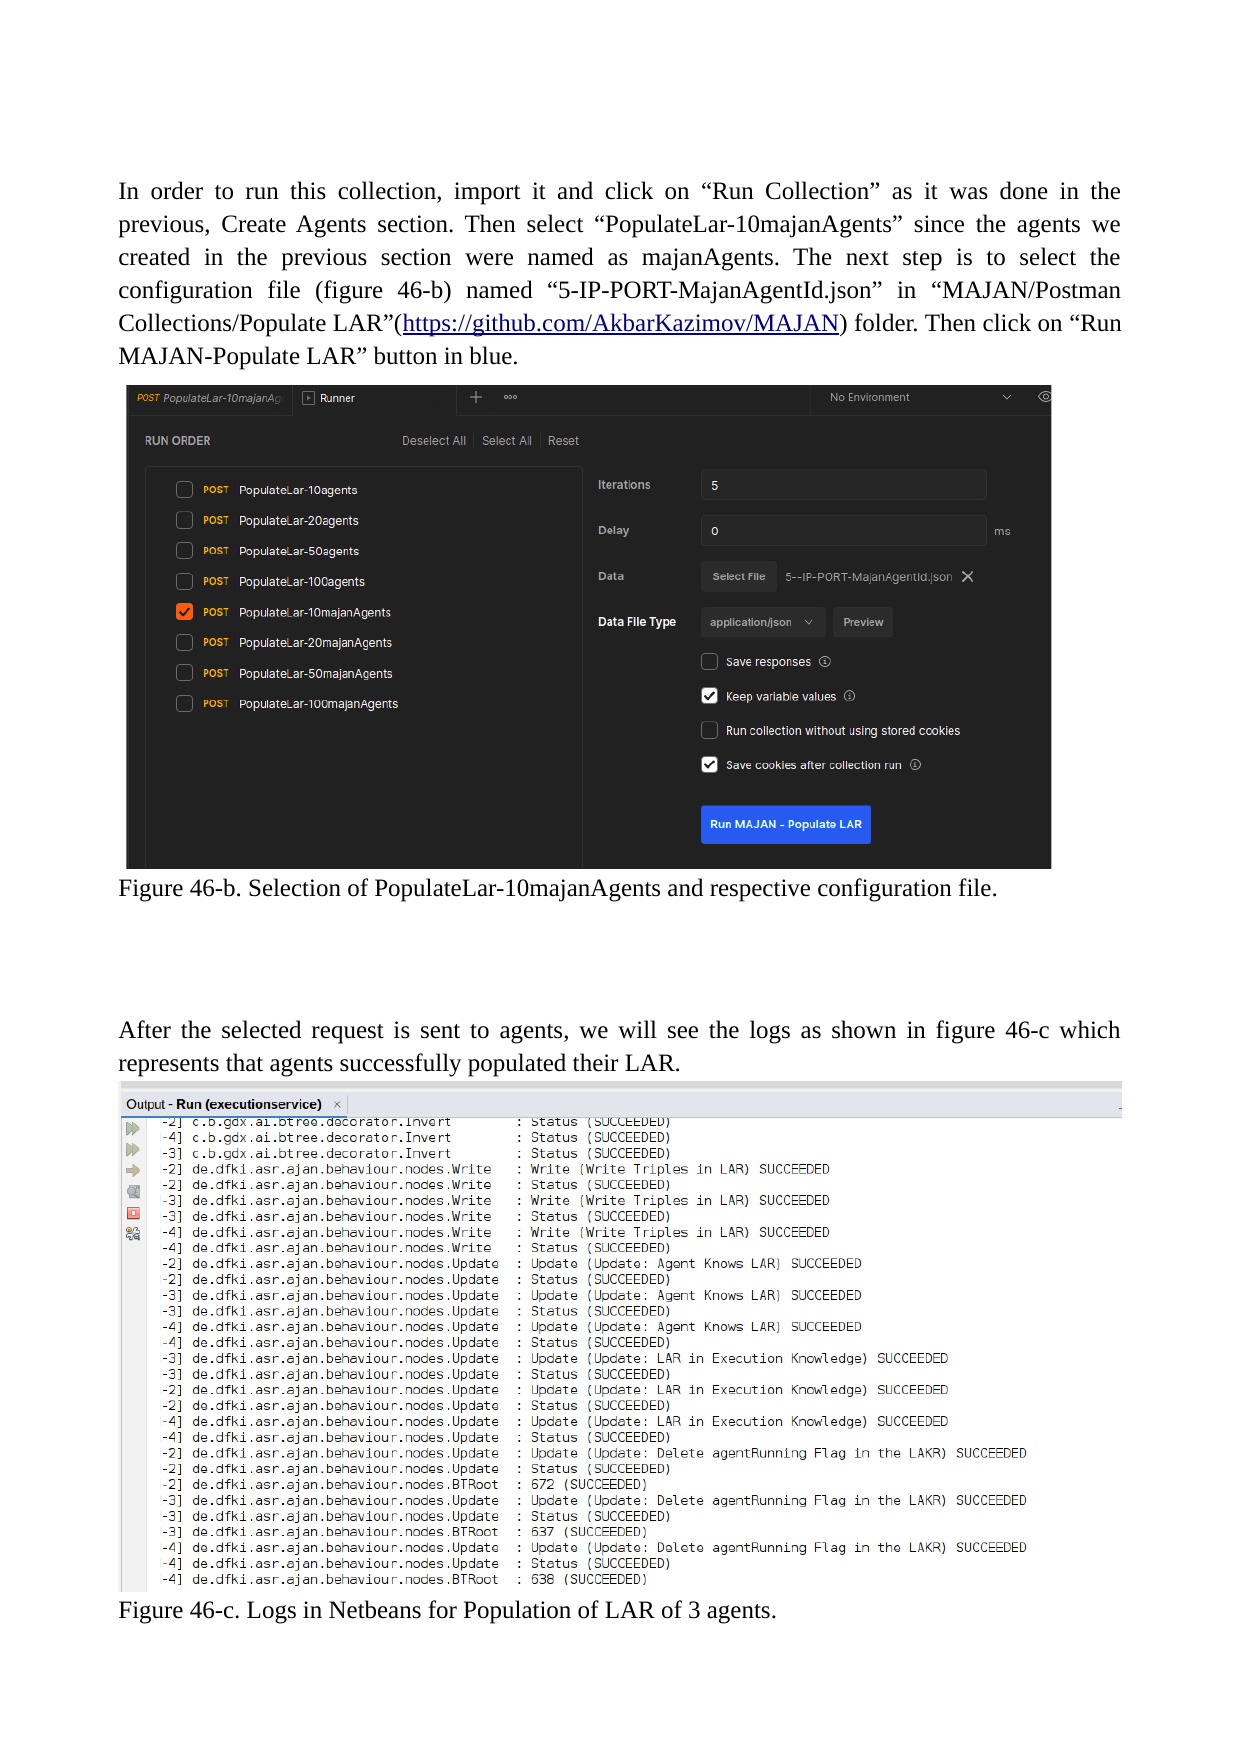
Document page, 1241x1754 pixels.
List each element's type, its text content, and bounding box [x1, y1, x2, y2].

picture [118, 1081, 1123, 1592]
text After the selected request is sent to agents, we will see the logs as shown in figure 46-c which represents that agents successfully populated their LAR. [118, 1016, 1122, 1077]
text Figure 46-b. Selection of PopulateLar-10majanAgents and respective configuration file. [118, 374, 1122, 901]
text In order to run this collection, import it and click on “Run Collection” as it was done in the previous, Create Agents section. Then select “PopulateLar-10majanAgents” since the agents we created in the previous section were named as majanAgents. The next step is to select the configuration file (figure 46-b) named “5-IP-PORT-MajanAgentId.json” in “MAJAN/Postman Collections/Populate LAR”(https://github.com/AkbarKazimov/MAJAN) folder. Then click on “Run MAJAN-Populate LAR” button in blue. [118, 176, 1122, 370]
text Figure 46-c. Logs in Netbeans for Population of LAR of 3 agents. [118, 1592, 1122, 1624]
picture [126, 385, 1052, 869]
